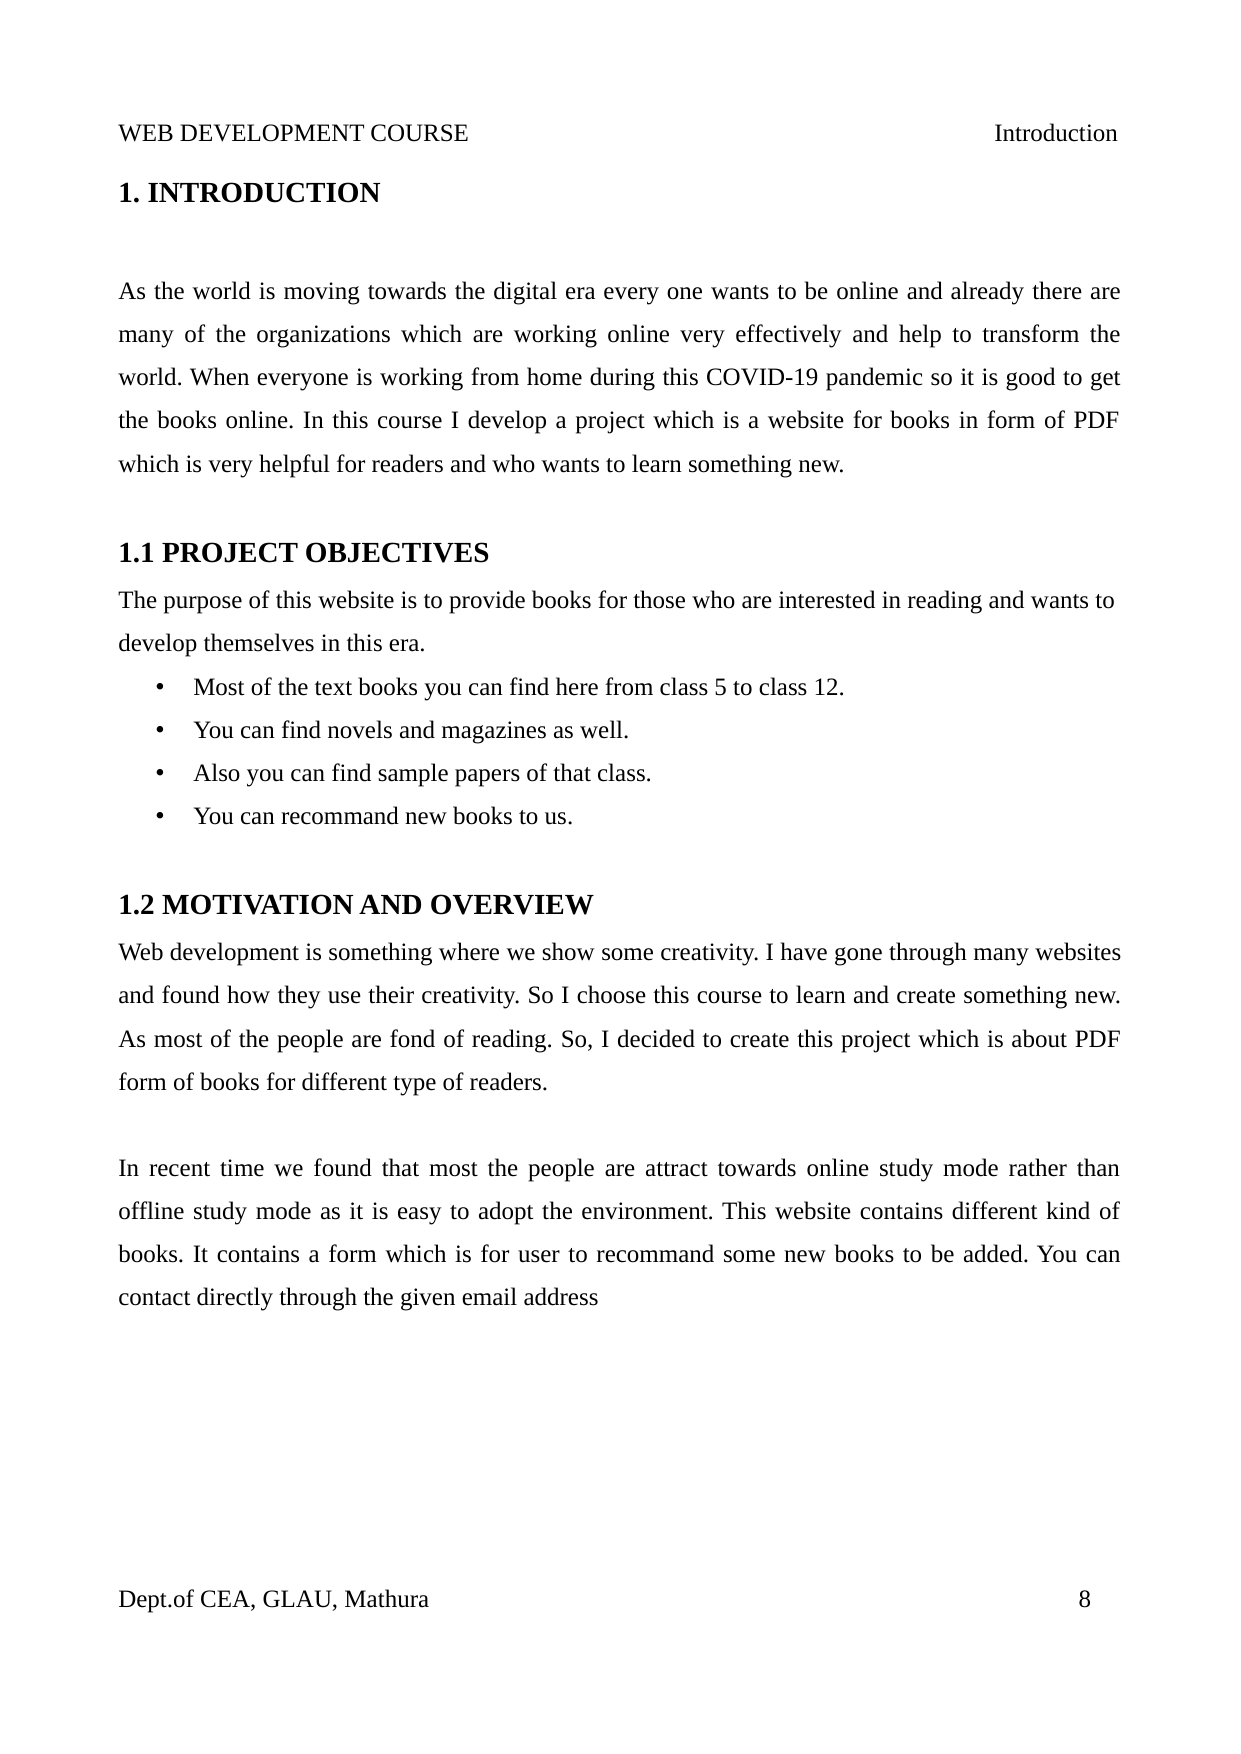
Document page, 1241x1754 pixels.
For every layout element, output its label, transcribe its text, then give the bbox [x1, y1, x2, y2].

text 1.1 PROJECT OBJECTIVES [118, 535, 1122, 568]
text In recent time we found that most the people are attract towards online study mode rather than offline study mode as it is easy to adopt the environment. This website contains different kind of books. It contains a form which is for user to recommand some new books to be added. You can contact directly through the given email address [118, 1153, 1122, 1311]
text 1.2 MOTIVATION AND OVERVIEW [118, 887, 1122, 921]
list You can find novels and magazines as well. [156, 715, 1122, 743]
text 1. INTRODUCTION [118, 176, 1122, 209]
list Most of the text books you can find here from class 5 to class 12. [156, 672, 1122, 700]
text Dept.of CEA, GLAU, Mathura 8 [118, 1584, 1122, 1613]
list You can recommand new books to us. [156, 801, 1122, 830]
text WEB DEVELOPMENT COURSE Introduction [118, 118, 1122, 147]
text Web development is something where we show some creativity. I have gone through many websites and found how they use their creativity. So I choose this course to learn and create something new. As most of the people are fond of reading. So, I decided to create this project which is about PDF form of books for different type of readers. [118, 937, 1122, 1096]
text As the world is moving towards the digital era every one wants to be online and already there are many of the organizations which are working online very effectively and help to transform the world. When everyone is working from home during this COVID-19 pandemic so it is good to get the books online. In this course I develop a project which is a website for books in form of PDF which is very helpful for readers and who wants to learn something new. [118, 276, 1122, 477]
list Also you can find sample papers of that class. [156, 758, 1122, 787]
text The purpose of this website is to provide books for those who are interested in reading and wants to develop themselves in this era. [118, 585, 1122, 657]
